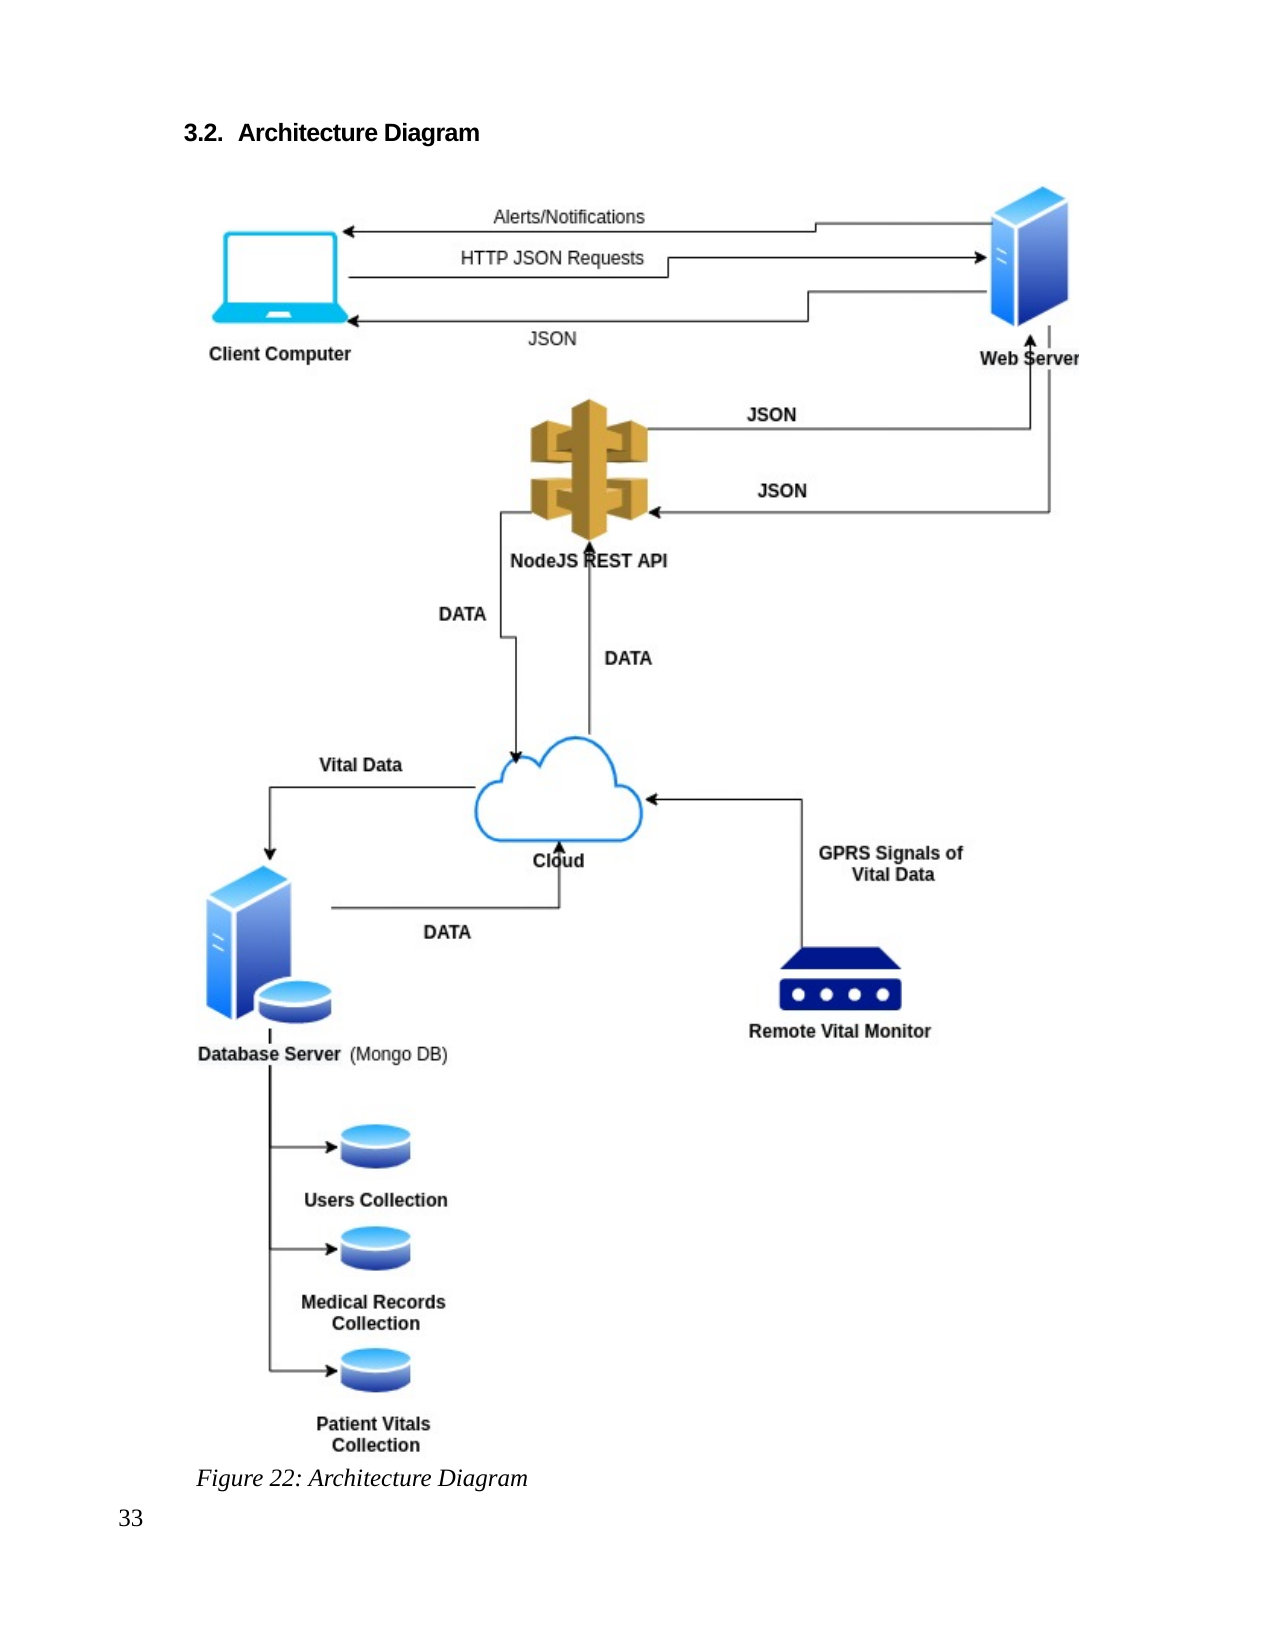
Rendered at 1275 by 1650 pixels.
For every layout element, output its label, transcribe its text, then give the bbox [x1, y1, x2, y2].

list Architecture Diagram [184, 118, 1157, 147]
picture [196, 182, 1079, 1458]
text Figure 22: Architecture Diagram [196, 1458, 1079, 1491]
